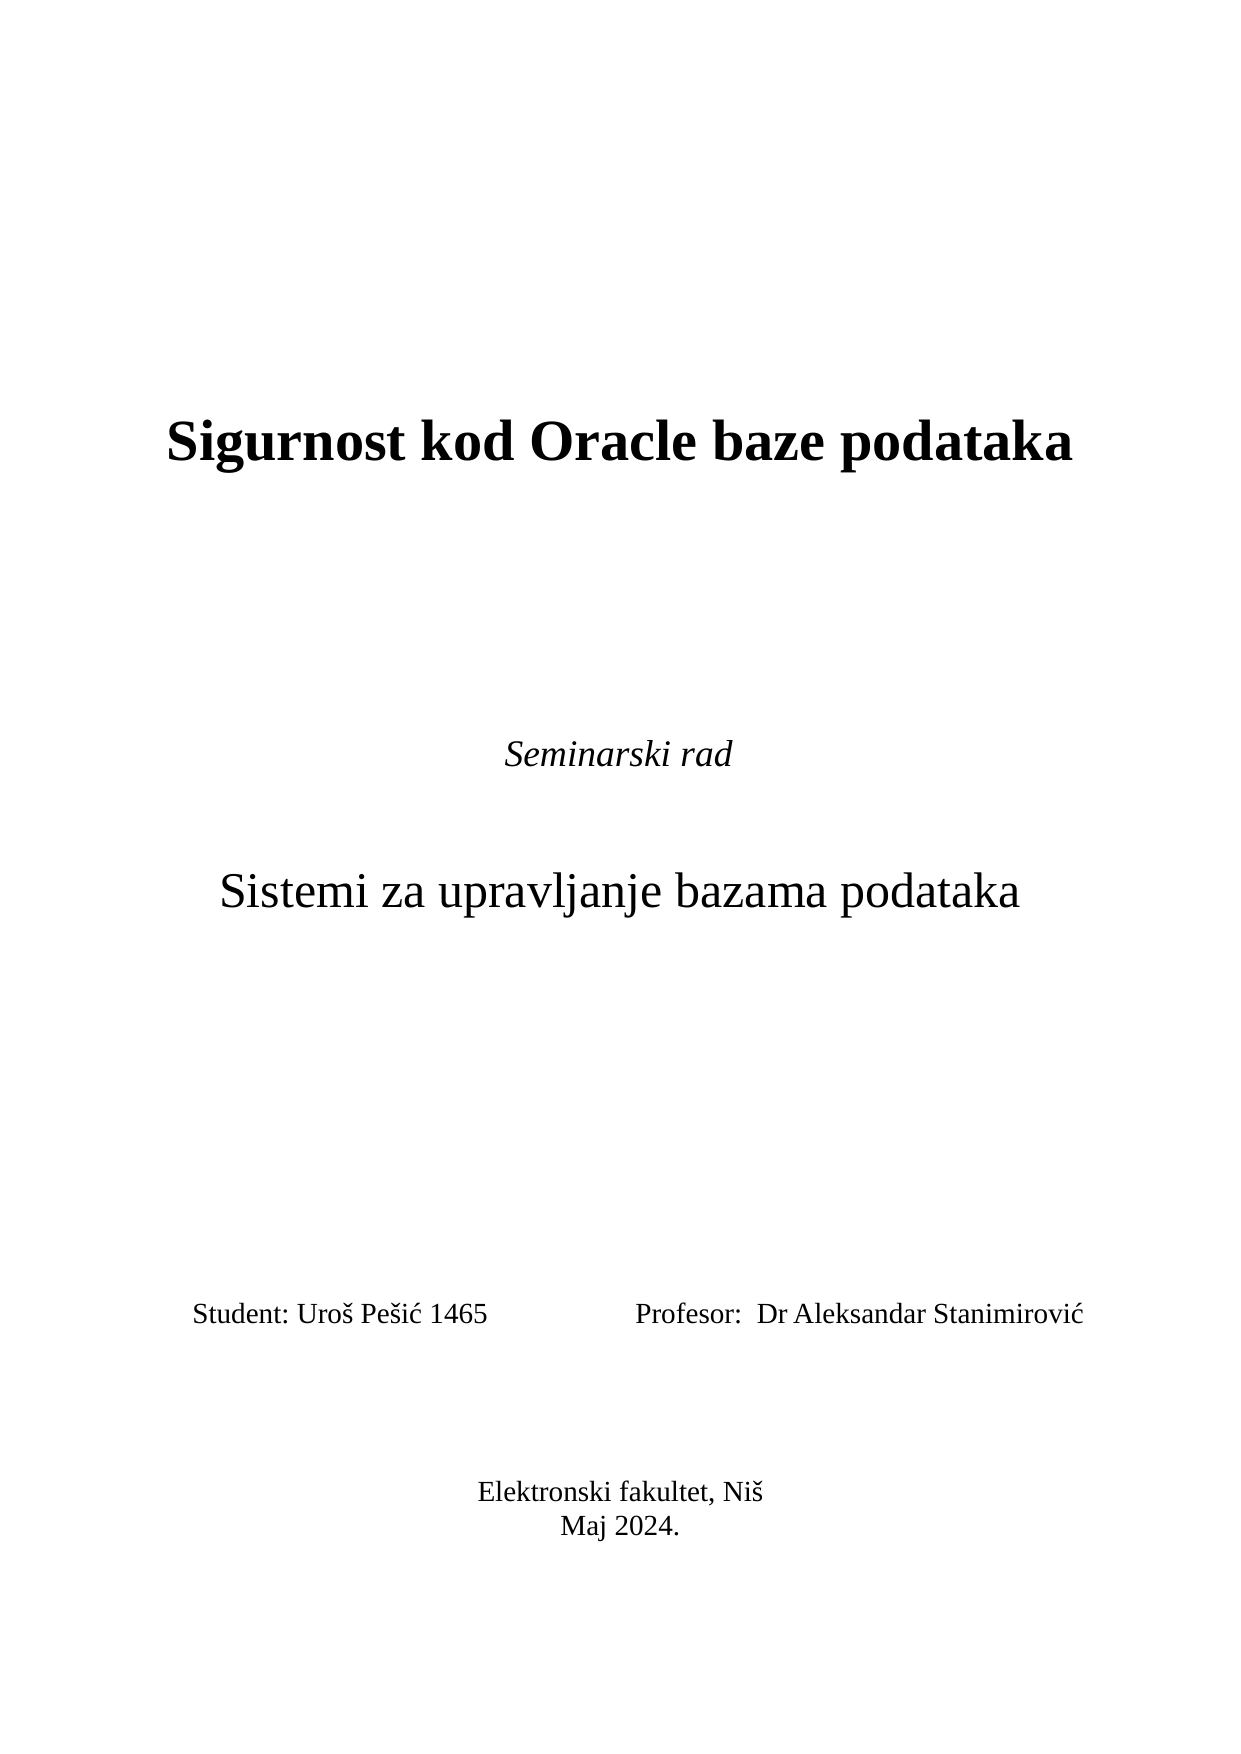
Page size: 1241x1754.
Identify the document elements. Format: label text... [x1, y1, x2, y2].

text Sigurnost kod Oracle baze podataka [118, 406, 1122, 473]
text Elektronski fakultet, Niš [118, 1474, 1122, 1508]
text Seminarski rad [118, 731, 1122, 774]
text Sistemi za upravljanje bazama podataka [118, 861, 1122, 918]
text Maj 2024. [118, 1508, 1122, 1541]
text Student: Uroš Pešić 1465 Profesor: Dr Aleksandar Stanimirović [118, 1292, 1122, 1330]
